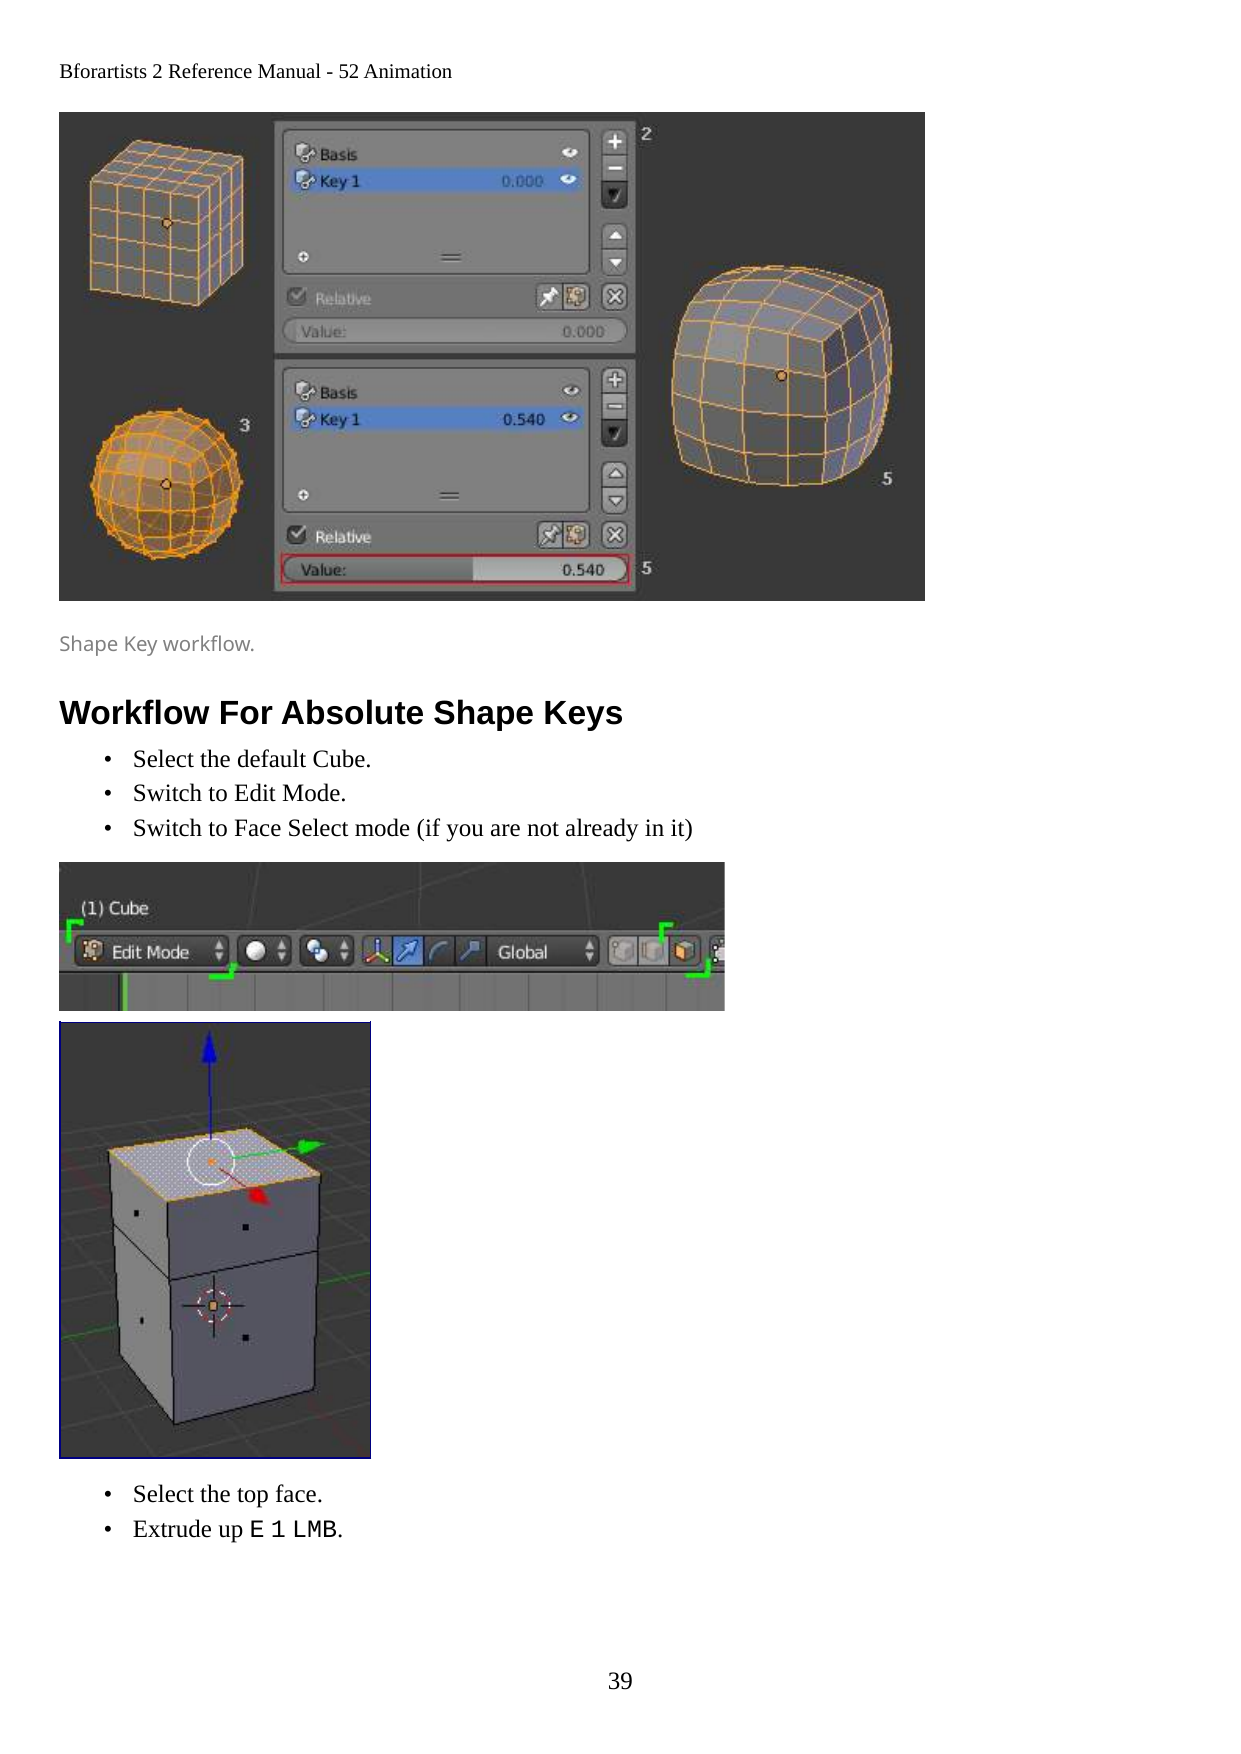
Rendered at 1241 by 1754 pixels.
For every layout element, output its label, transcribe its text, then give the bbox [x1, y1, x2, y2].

list Select the default Cube. [103, 744, 1181, 773]
list Switch to Face Select mode (if you are not already in it) [103, 813, 1181, 842]
text Shape Key workflow. [59, 626, 1181, 657]
list Extrude up E 1 LMB. [103, 1514, 1181, 1544]
list Switch to Edit Mode. [103, 778, 1181, 807]
picture [59, 112, 925, 601]
subtitle Workflow For Absolute Shape Keys [59, 693, 1181, 731]
picture [59, 862, 725, 1011]
list Select the top face. [103, 1479, 1181, 1508]
picture [61, 1023, 370, 1457]
